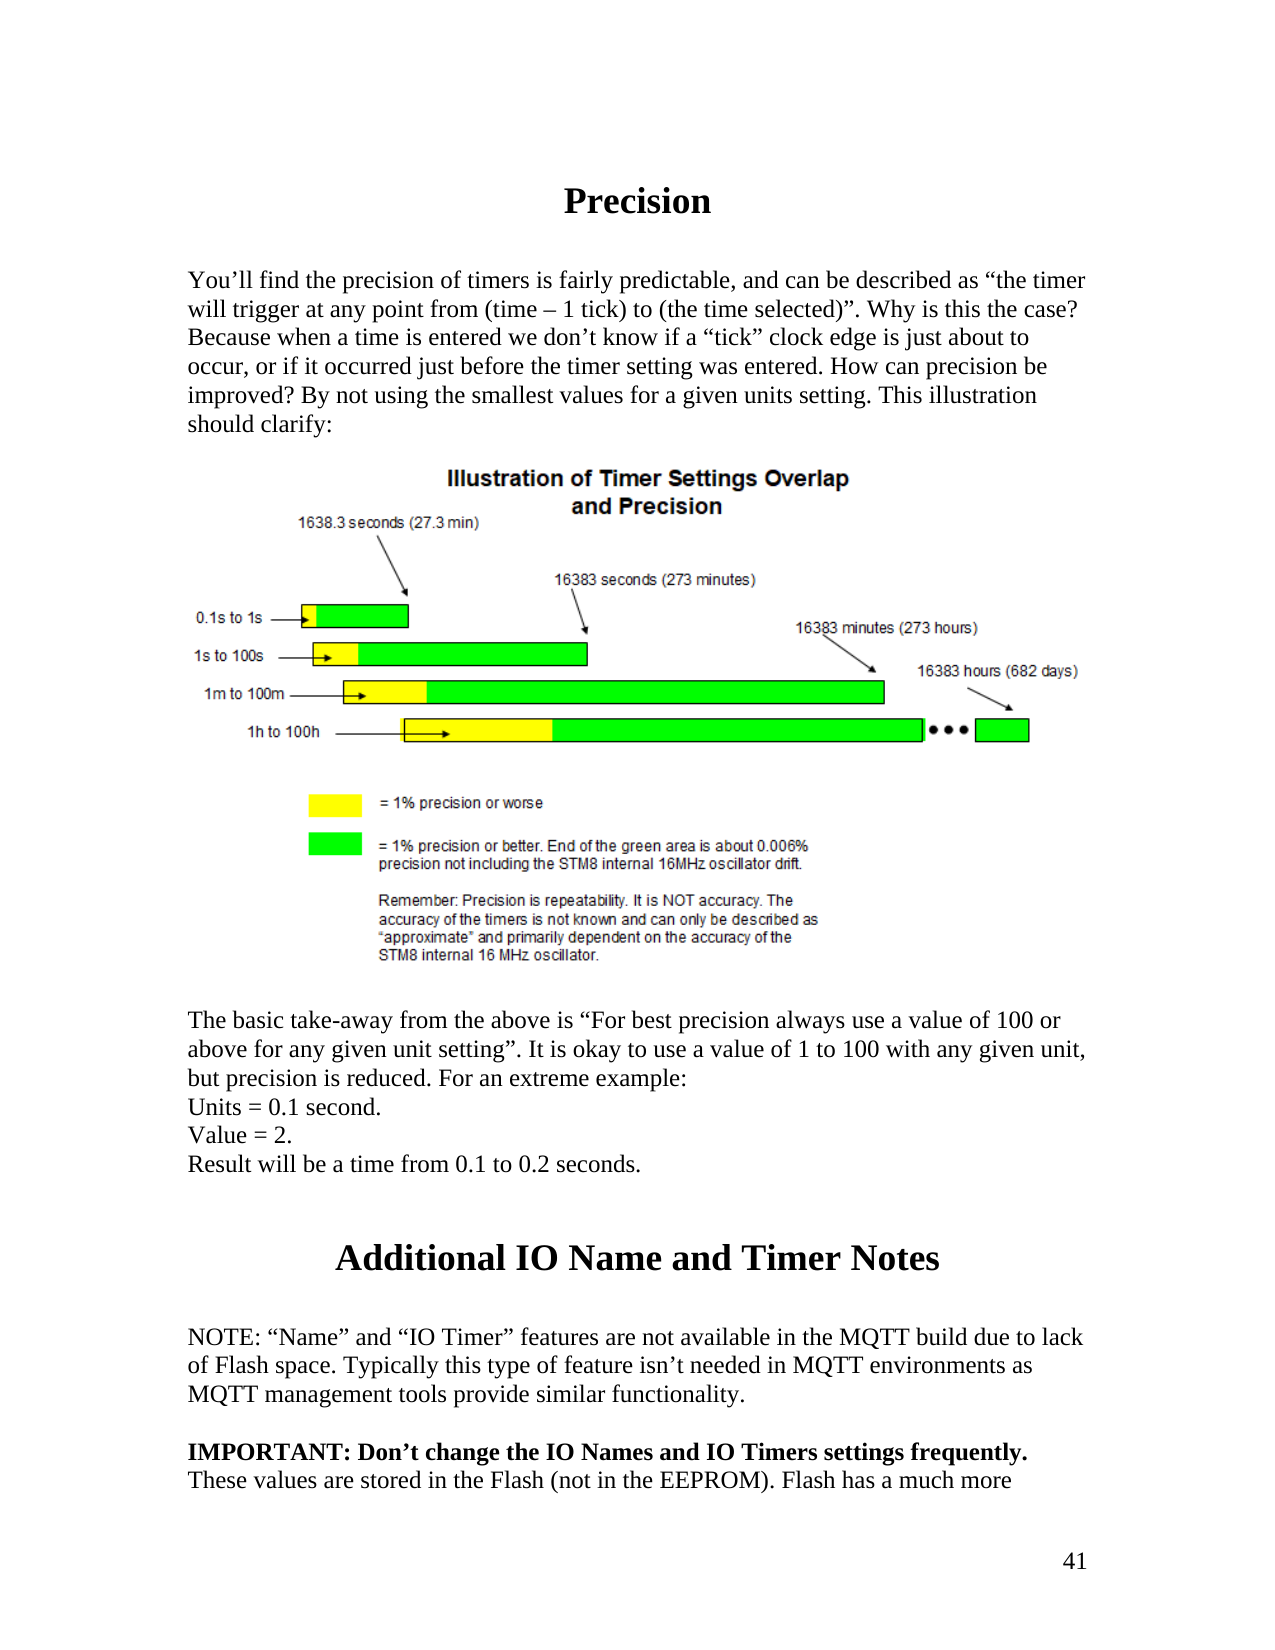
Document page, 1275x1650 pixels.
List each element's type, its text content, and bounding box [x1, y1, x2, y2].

text Units = 0.1 second. [187, 1092, 1087, 1121]
text IMPORTANT: Don’t change the IO Names and IO Timers settings frequently. These values are stored in the Flash (not in the EEPROM). Flash has a much more [187, 1437, 1087, 1494]
text Additional IO Name and Timer Notes [187, 1236, 1087, 1279]
picture [187, 466, 1088, 977]
text Value = 2. [187, 1121, 1087, 1149]
text The basic take-away from the above is “For best precision always use a value of 100 or above for any given unit setting”. It is okay to use a value of 1 to 100 with any given unit, but precision is reduced. For an extreme example: [187, 1006, 1087, 1092]
text NOTE: “Name” and “IO Timer” features are not available in the MQTT build due to lack of Flash space. Typically this type of feature isn’t needed in MQTT environments as MQTT management tools provide similar functionality. [187, 1322, 1087, 1408]
text Precision [187, 179, 1087, 222]
text You’ll find the precision of timers is fairly predictable, and can be described as “the timer will trigger at any point from (time – 1 tick) to (the time selected)”. Why is this the case? Because when a time is entered we don’t know if a “tick” clock edge is just about to occur, or if it occurred just before the timer setting was entered. How can precision be improved? By not using the smallest values for a given units setting. This illustration should clarify: [187, 265, 1087, 437]
text Result will be a time from 0.1 to 0.2 seconds. [187, 1149, 1087, 1178]
